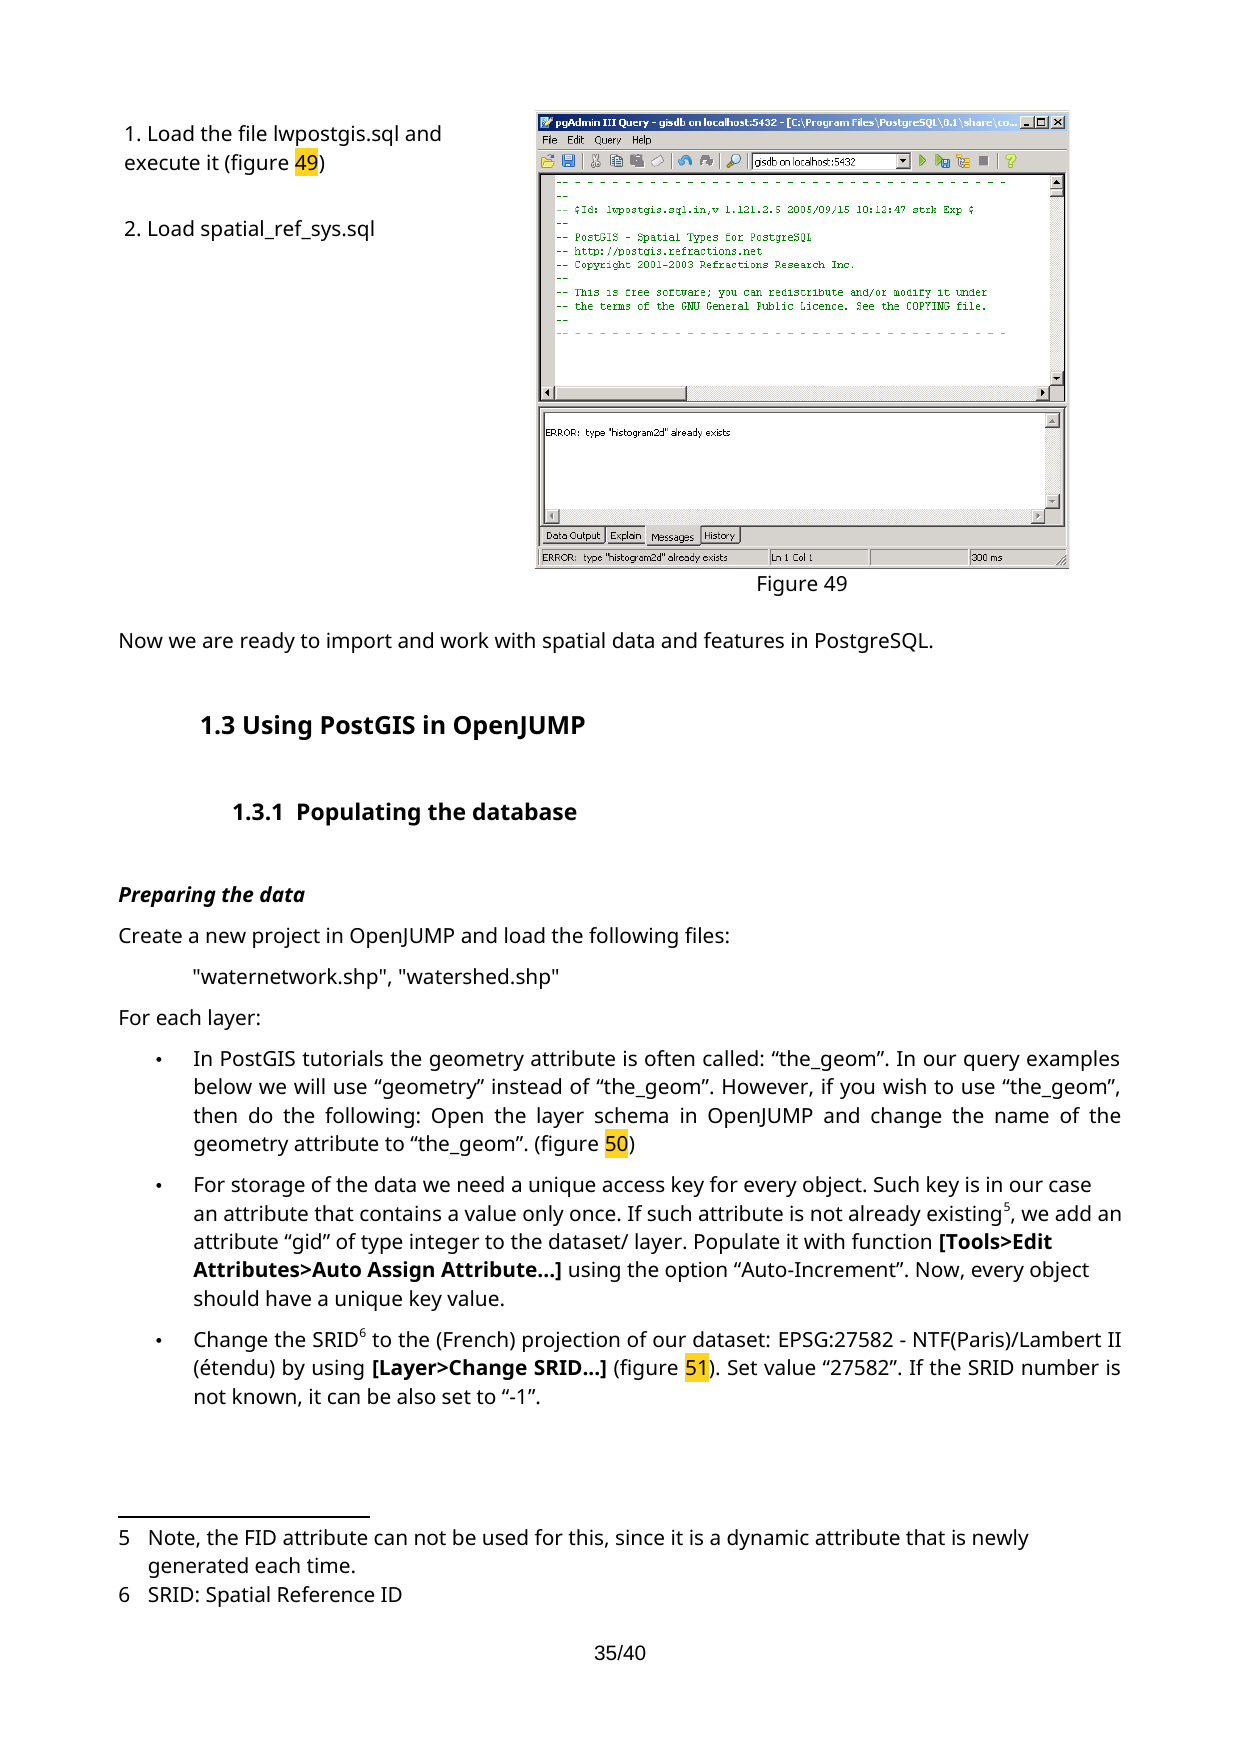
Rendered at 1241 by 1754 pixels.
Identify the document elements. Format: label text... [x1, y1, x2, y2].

text For each layer: [118, 1003, 1122, 1031]
list For storage of the data we need a unique access key for every object. Such key is in our case an attribute that contains a value only once. If such attribute is not already existing, we add an attribute “gid” of type integer to the dataset/ layer. Populate it with function [Tools>Edit Attributes>Auto Assign Attribute...] using the option “Auto-Increment”. Now, every object should have a unique key value. [156, 1170, 1122, 1312]
picture [534, 110, 1070, 569]
text Now we are ready to import and work with spatial data and features in PostgreSQL. [118, 626, 1122, 654]
list Change the SRID to the (French) projection of our dataset: EPSG:27582 - NTF(Paris)/Lambert II (étendu) by using [Layer>Change SRID...] (figure 51). Set value “27582”. If the SRID number is not known, it can be also set to “-1”. [156, 1325, 1122, 1410]
list SRID: Spatial Reference ID [118, 1580, 1122, 1608]
list Using PostGIS in OpenJUMP [193, 708, 1122, 742]
table_header 1. Load the file lwpostgis.sql and execute it (figure 49) 2. Load spatial_ref_sys.sql [118, 89, 509, 626]
list In PostGIS tutorials the geometry attribute is often called: “the_geom”. In our query examples below we will use “geometry” instead of “the_geom”. However, if you wish to use “the_geom”, then do the following: Open the layer schema in OpenJUMP and change the name of the geometry attribute to “the_geom”. (figure 50) [156, 1044, 1122, 1158]
text Preparing the data [118, 880, 1122, 909]
list 1.3.1 Populating the database [194, 796, 1122, 827]
text "waternetwork.shp", "watershed.shp" [118, 962, 1122, 991]
list Note, the FID attribute can not be used for this, since it is a dynamic attribute that is newly generated each time. [118, 1523, 1122, 1580]
table_header [509, 89, 1122, 626]
text Create a new project in OpenJUMP and load the following files: [118, 921, 1122, 949]
